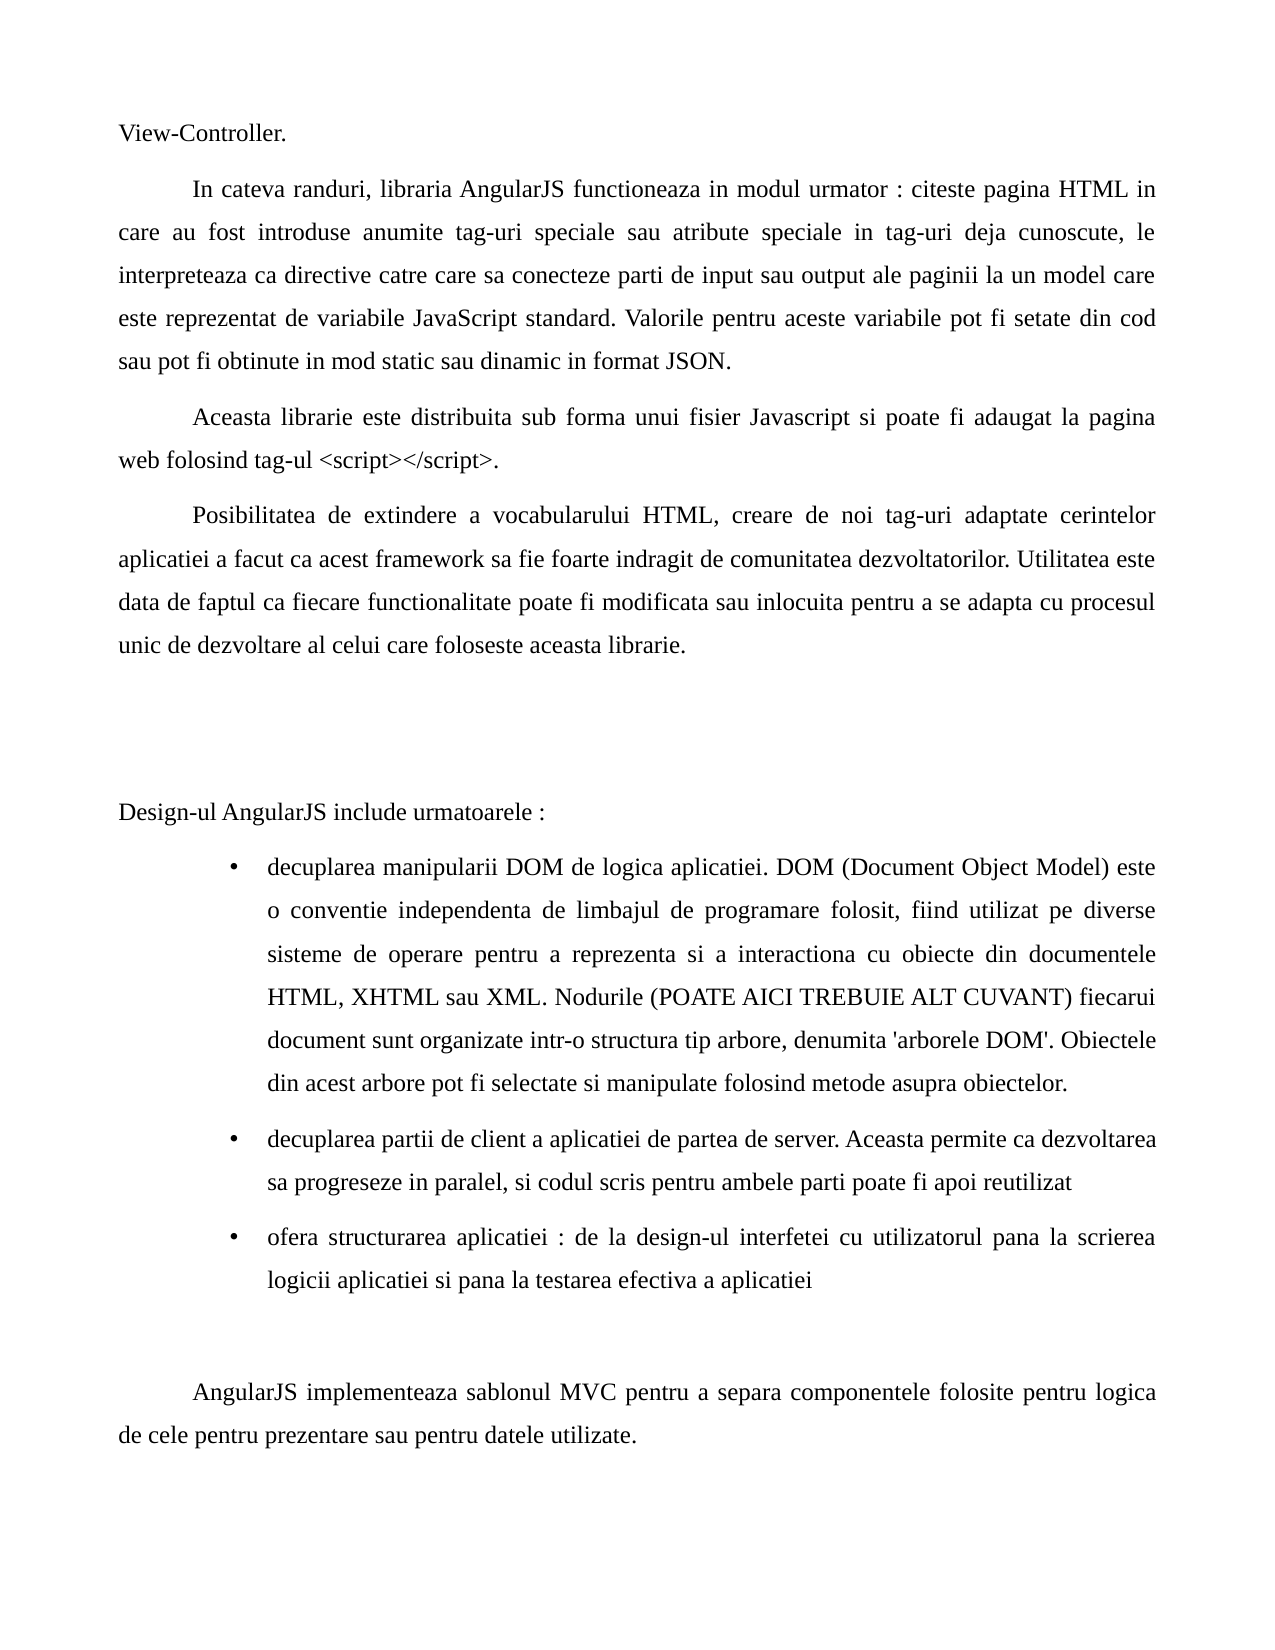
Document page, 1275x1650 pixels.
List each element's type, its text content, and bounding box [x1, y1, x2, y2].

text Aceasta librarie este distribuita sub forma unui fisier Javascript si poate fi adaugat la pagina web folosind tag-ul <script></script>. [118, 402, 1157, 474]
list ofera structurarea aplicatiei : de la design-ul interfetei cu utilizatorul pana la scrierea logicii aplicatiei si pana la testarea efectiva a aplicatiei [229, 1222, 1157, 1294]
text Design-ul AngularJS include urmatoarele : [118, 797, 1157, 826]
text AngularJS implementeaza sablonul MVC pentru a separa componentele folosite pentru logica de cele pentru prezentare sau pentru datele utilizate. [118, 1377, 1157, 1449]
text Posibilitatea de extindere a vocabularului HTML, creare de noi tag-uri adaptate cerintelor aplicatiei a facut ca acest framework sa fie foarte indragit de comunitatea dezvoltatorilor. Utilitatea este data de faptul ca fiecare functionalitate poate fi modificata sau inlocuita pentru a se adapta cu procesul unic de dezvoltare al celui care foloseste aceasta librarie. [118, 501, 1157, 659]
list decuplarea manipularii DOM de logica aplicatiei. DOM (Document Object Model) este o conventie independenta de limbajul de programare folosit, fiind utilizat pe diverse sisteme de operare pentru a reprezenta si a interactiona cu obiecte din documentele HTML, XHTML sau XML. Nodurile (POATE AICI TREBUIE ALT CUVANT) fiecarui document sunt organizate intr-o structura tip arbore, denumita 'arborele DOM'. Obiectele din acest arbore pot fi selectate si manipulate folosind metode asupra obiectelor. [229, 852, 1157, 1097]
text In cateva randuri, libraria AngularJS functioneaza in modul urmator : citeste pagina HTML in care au fost introduse anumite tag-uri speciale sau atribute speciale in tag-uri deja cunoscute, le interpreteaza ca directive catre care sa conecteze parti de input sau output ale paginii la un model care este reprezentat de variabile JavaScript standard. Valorile pentru aceste variabile pot fi setate din cod sau pot fi obtinute in mod static sau dinamic in format JSON. [118, 174, 1157, 375]
text View-Controller. [118, 118, 1157, 147]
list decuplarea partii de client a aplicatiei de partea de server. Aceasta permite ca dezvoltarea sa progreseze in paralel, si codul scris pentru ambele parti poate fi apoi reutilizat [229, 1124, 1157, 1196]
